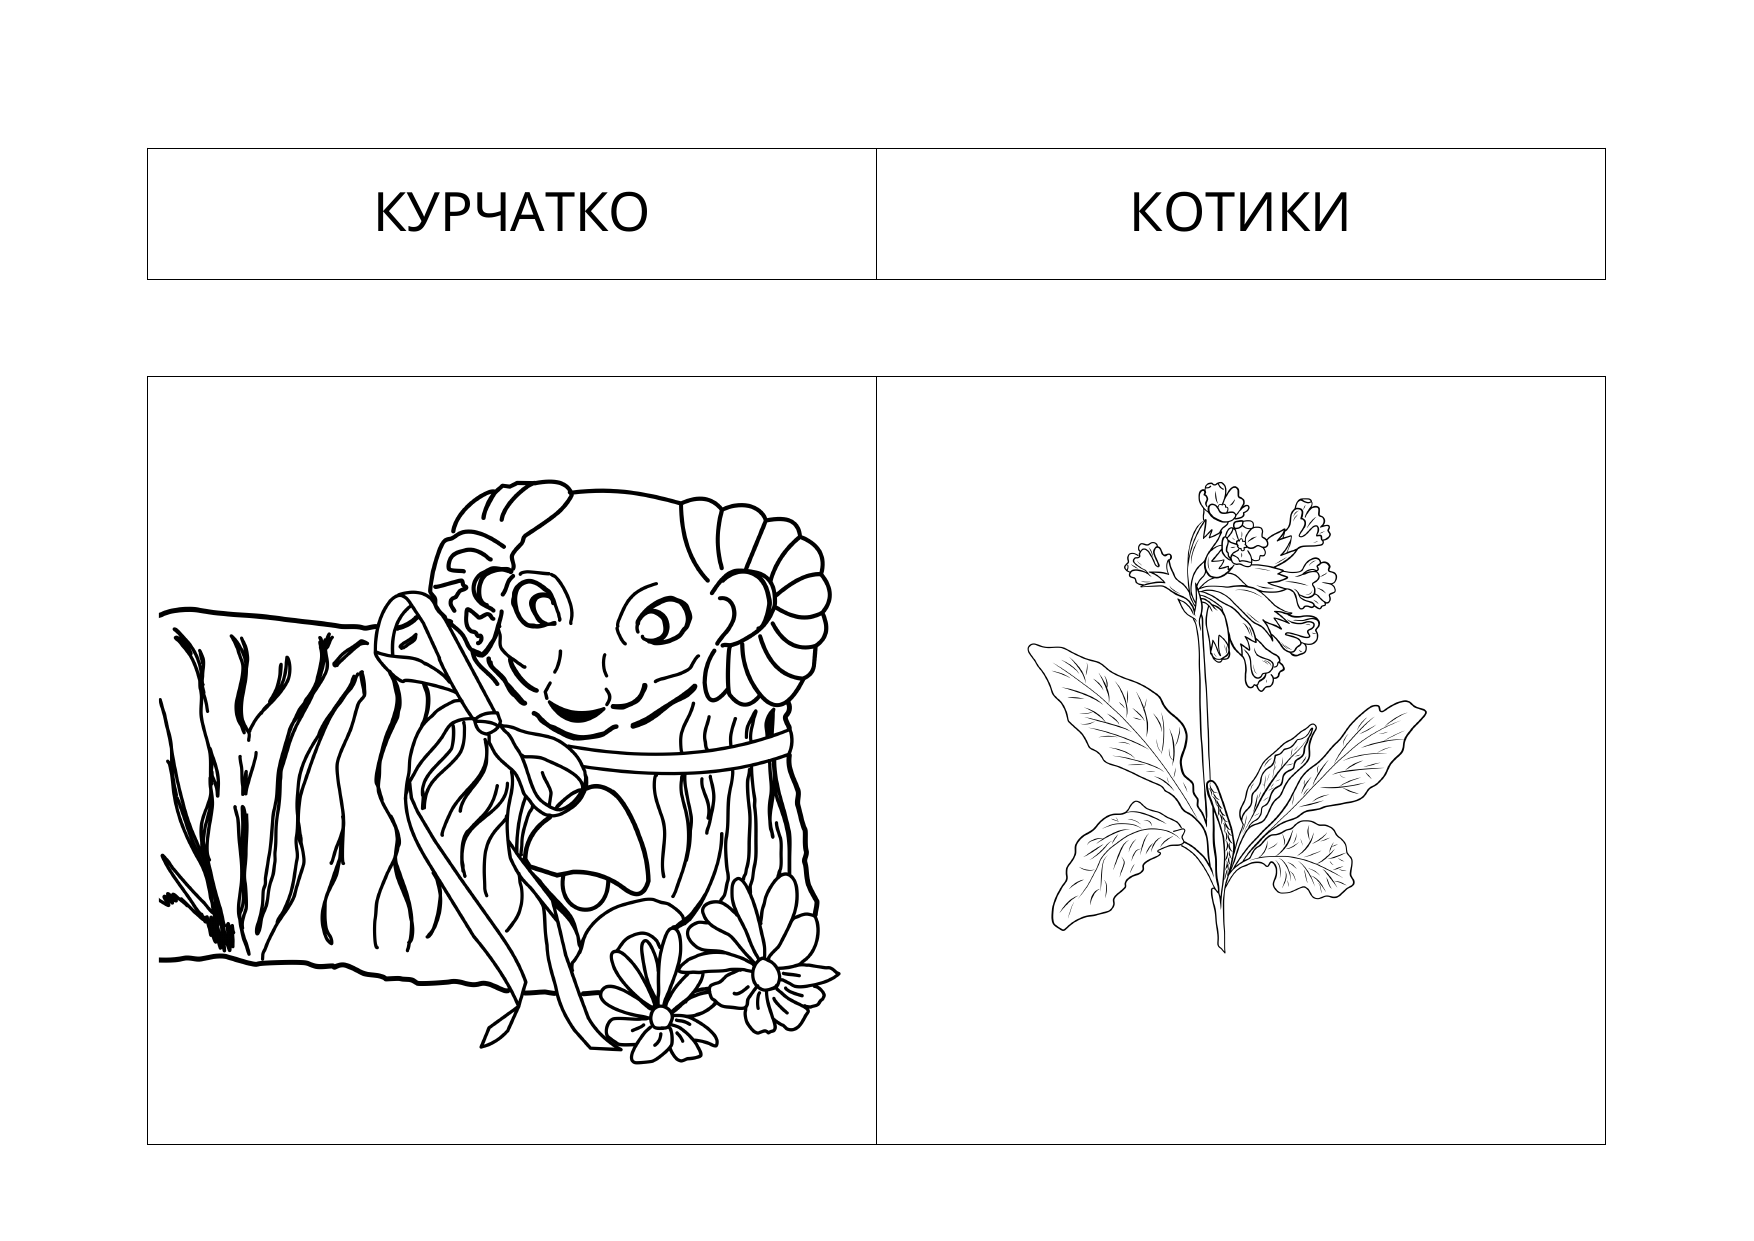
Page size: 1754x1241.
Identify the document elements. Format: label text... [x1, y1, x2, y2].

table_cell КУРЧАТКО [148, 149, 876, 278]
table_cell КОТИКИ [877, 149, 1605, 278]
picture [158, 376, 858, 1076]
table_header [148, 377, 876, 1143]
table_header [877, 377, 1605, 1143]
picture [887, 376, 1571, 1060]
